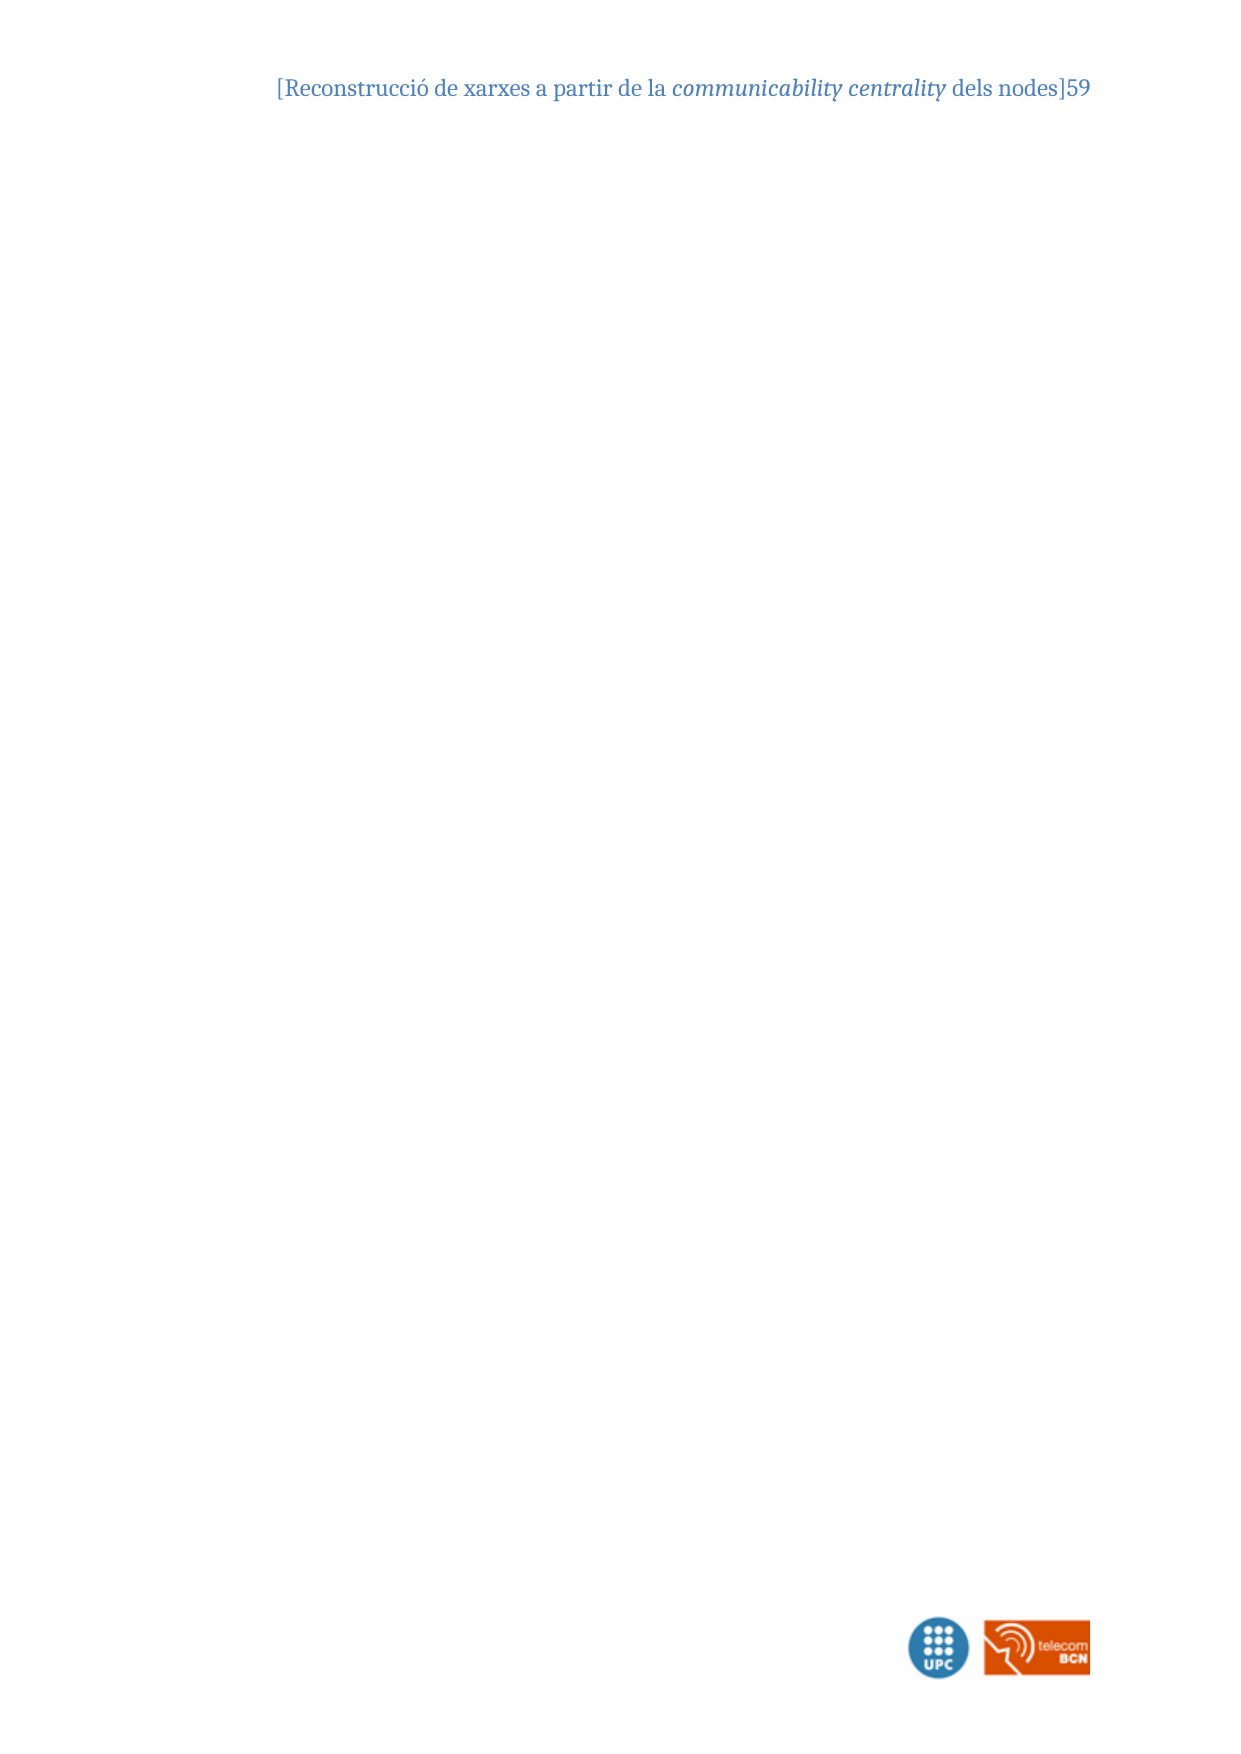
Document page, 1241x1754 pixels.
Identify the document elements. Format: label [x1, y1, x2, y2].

picture [904, 1614, 1091, 1681]
